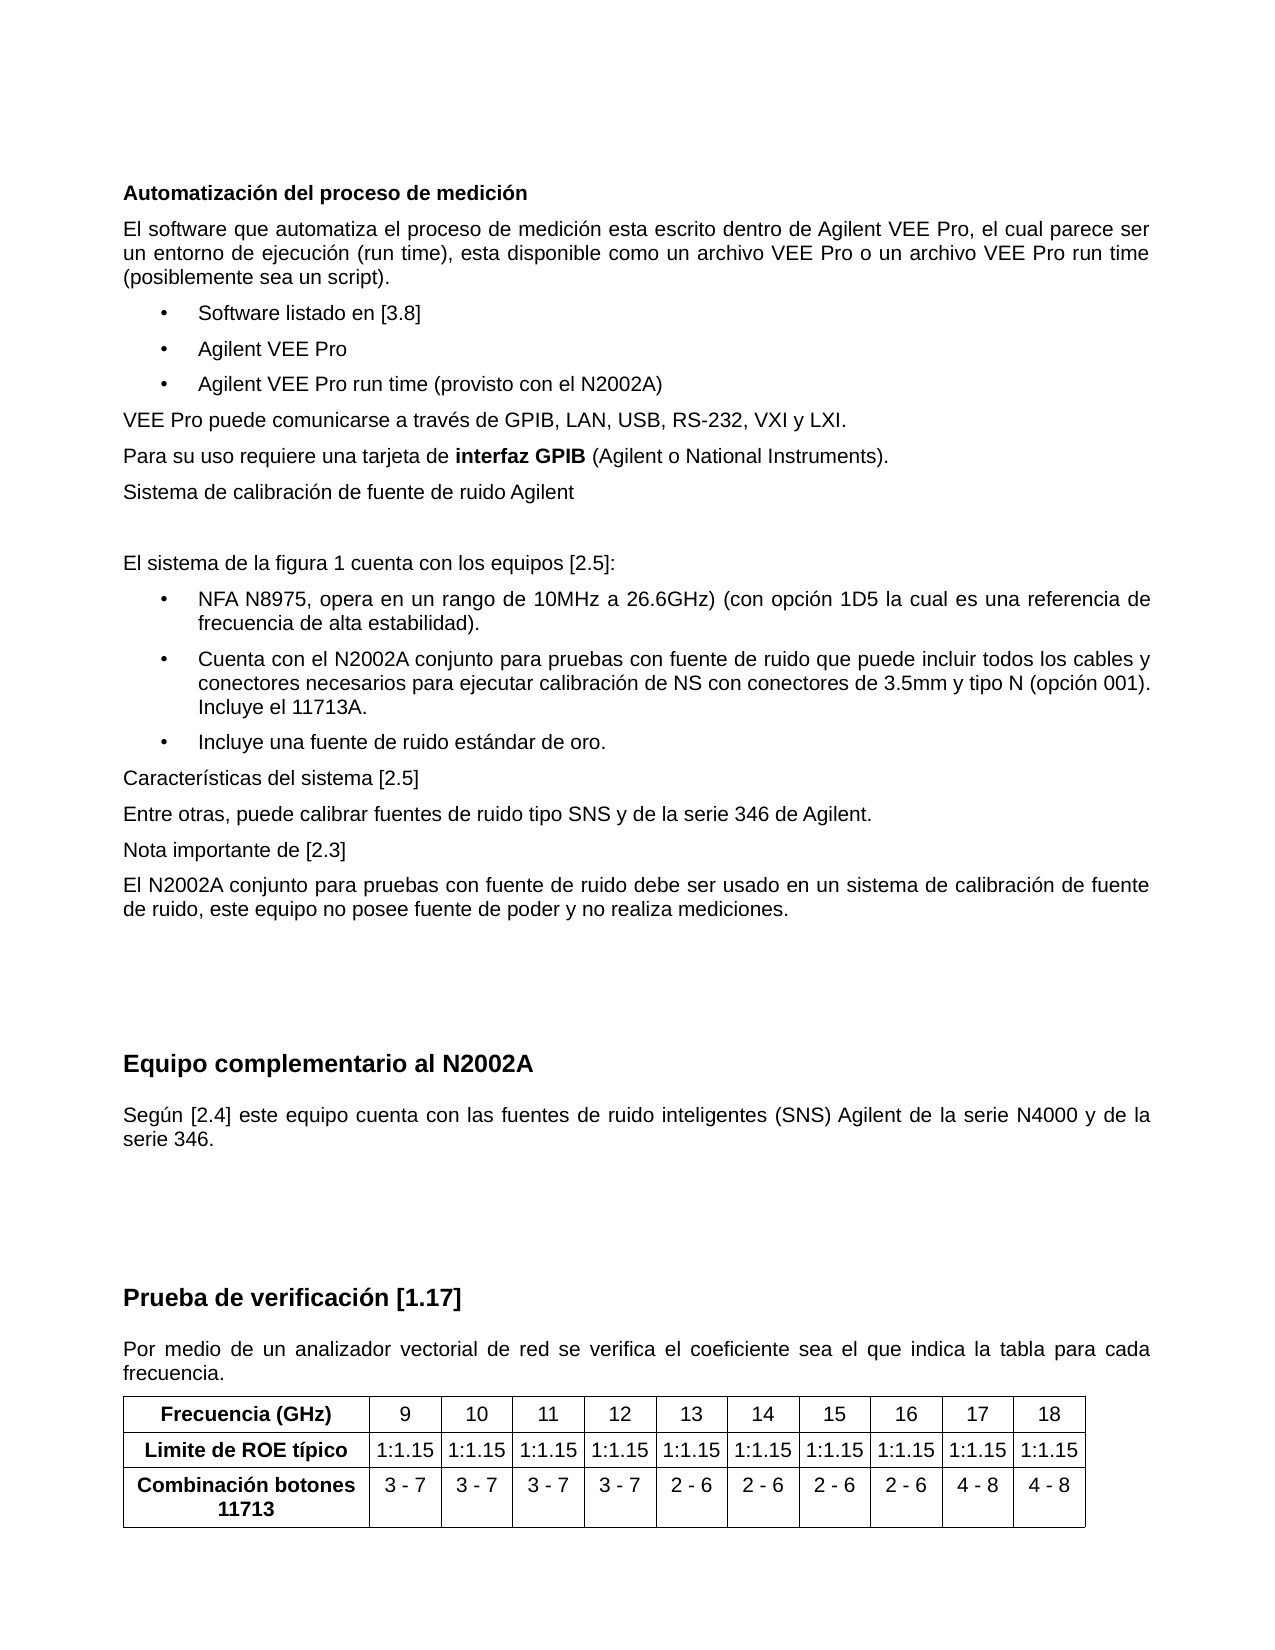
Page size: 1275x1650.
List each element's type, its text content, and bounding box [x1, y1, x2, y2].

table_header 14 [728, 1397, 799, 1432]
table_cell 2 - 6 [800, 1468, 870, 1527]
table_header Frecuencia (GHz) [124, 1397, 369, 1432]
table_cell 1:1.15 [442, 1433, 512, 1467]
text Según [2.4] este equipo cuenta con las fuentes de ruido inteligentes (SNS) Agilent de la serie N4000 y de la serie 346. [123, 1103, 1152, 1151]
list NFA N8975, opera en un rango de 10MHz a 26.6GHz) (con opción 1D5 la cual es una referencia de frecuencia de alta estabilidad). [160, 587, 1152, 635]
text Para su uso requiere una tarjeta de interfaz GPIB (Agilent o National Instruments). [123, 444, 1152, 468]
table_header 9 [370, 1397, 441, 1432]
table_header 18 [1014, 1397, 1085, 1432]
table_cell 1:1.15 [585, 1433, 656, 1467]
list Incluye una fuente de ruido estándar de oro. [160, 730, 1152, 754]
text Sistema de calibración de fuente de ruido Agilent [123, 479, 1152, 503]
table_cell 4 - 8 [943, 1468, 1013, 1527]
text Características del sistema [2.5] [123, 766, 1152, 790]
table_cell 3 - 7 [442, 1468, 512, 1527]
table_cell 2 - 6 [871, 1468, 942, 1527]
text El N2002A conjunto para pruebas con fuente de ruido debe ser usado en un sistema de calibración de fuente de ruido, este equipo no posee fuente de poder y no realiza mediciones. [123, 873, 1152, 921]
text VEE Pro puede comunicarse a través de GPIB, LAN, USB, RS-232, VXI y LXI. [123, 408, 1152, 432]
text Automatización del proceso de medición [123, 181, 1152, 205]
table_cell Limite de ROE típico [124, 1433, 369, 1467]
list Cuenta con el N2002A conjunto para pruebas con fuente de ruido que puede incluir todos los cables y conectores necesarios para ejecutar calibración de NS con conectores de 3.5mm y tipo N (opción 001). Incluye el 11713A. [160, 646, 1152, 718]
subtitle Equipo complementario al N2002A [123, 1049, 1152, 1078]
table_cell 1:1.15 [1014, 1433, 1085, 1467]
text Entre otras, puede calibrar fuentes de ruido tipo SNS y de la serie 346 de Agilent. [123, 802, 1152, 826]
table_cell 4 - 8 [1014, 1468, 1085, 1527]
subtitle Prueba de verificación [1.17] [123, 1283, 1152, 1311]
table_header 11 [513, 1397, 584, 1432]
text Por medio de un analizador vectorial de red se verifica el coeficiente sea el que indica la tabla para cada frecuencia. [123, 1336, 1152, 1384]
table_header 12 [585, 1397, 656, 1432]
list Software listado en [3.8] [160, 301, 1152, 324]
list Agilent VEE Pro run time (provisto con el N2002A) [160, 372, 1152, 396]
list Agilent VEE Pro [160, 336, 1152, 360]
text Nota importante de [2.3] [123, 837, 1152, 861]
text El sistema de la figura 1 cuenta con los equipos [2.5]: [123, 551, 1152, 575]
table_cell 1:1.15 [657, 1433, 727, 1467]
table_cell 1:1.15 [943, 1433, 1013, 1467]
table_cell 1:1.15 [800, 1433, 870, 1467]
table_cell Combinación botones 11713 [124, 1468, 369, 1527]
table_cell 3 - 7 [513, 1468, 584, 1527]
table_cell 1:1.15 [871, 1433, 942, 1467]
table_header 15 [800, 1397, 870, 1432]
table_cell 2 - 6 [728, 1468, 799, 1527]
table_cell 3 - 7 [585, 1468, 656, 1527]
table_header 10 [442, 1397, 512, 1432]
text El software que automatiza el proceso de medición esta escrito dentro de Agilent VEE Pro, el cual parece ser un entorno de ejecución (run time), esta disponible como un archivo VEE Pro o un archivo VEE Pro run time (posiblemente sea un script). [123, 217, 1152, 289]
table_cell 1:1.15 [513, 1433, 584, 1467]
table_header 16 [871, 1397, 942, 1432]
table_cell 2 - 6 [657, 1468, 727, 1527]
table_cell 1:1.15 [370, 1433, 441, 1467]
table_header 17 [943, 1397, 1013, 1432]
table_cell 1:1.15 [728, 1433, 799, 1467]
table_cell 3 - 7 [370, 1468, 441, 1527]
table_header 13 [657, 1397, 727, 1432]
